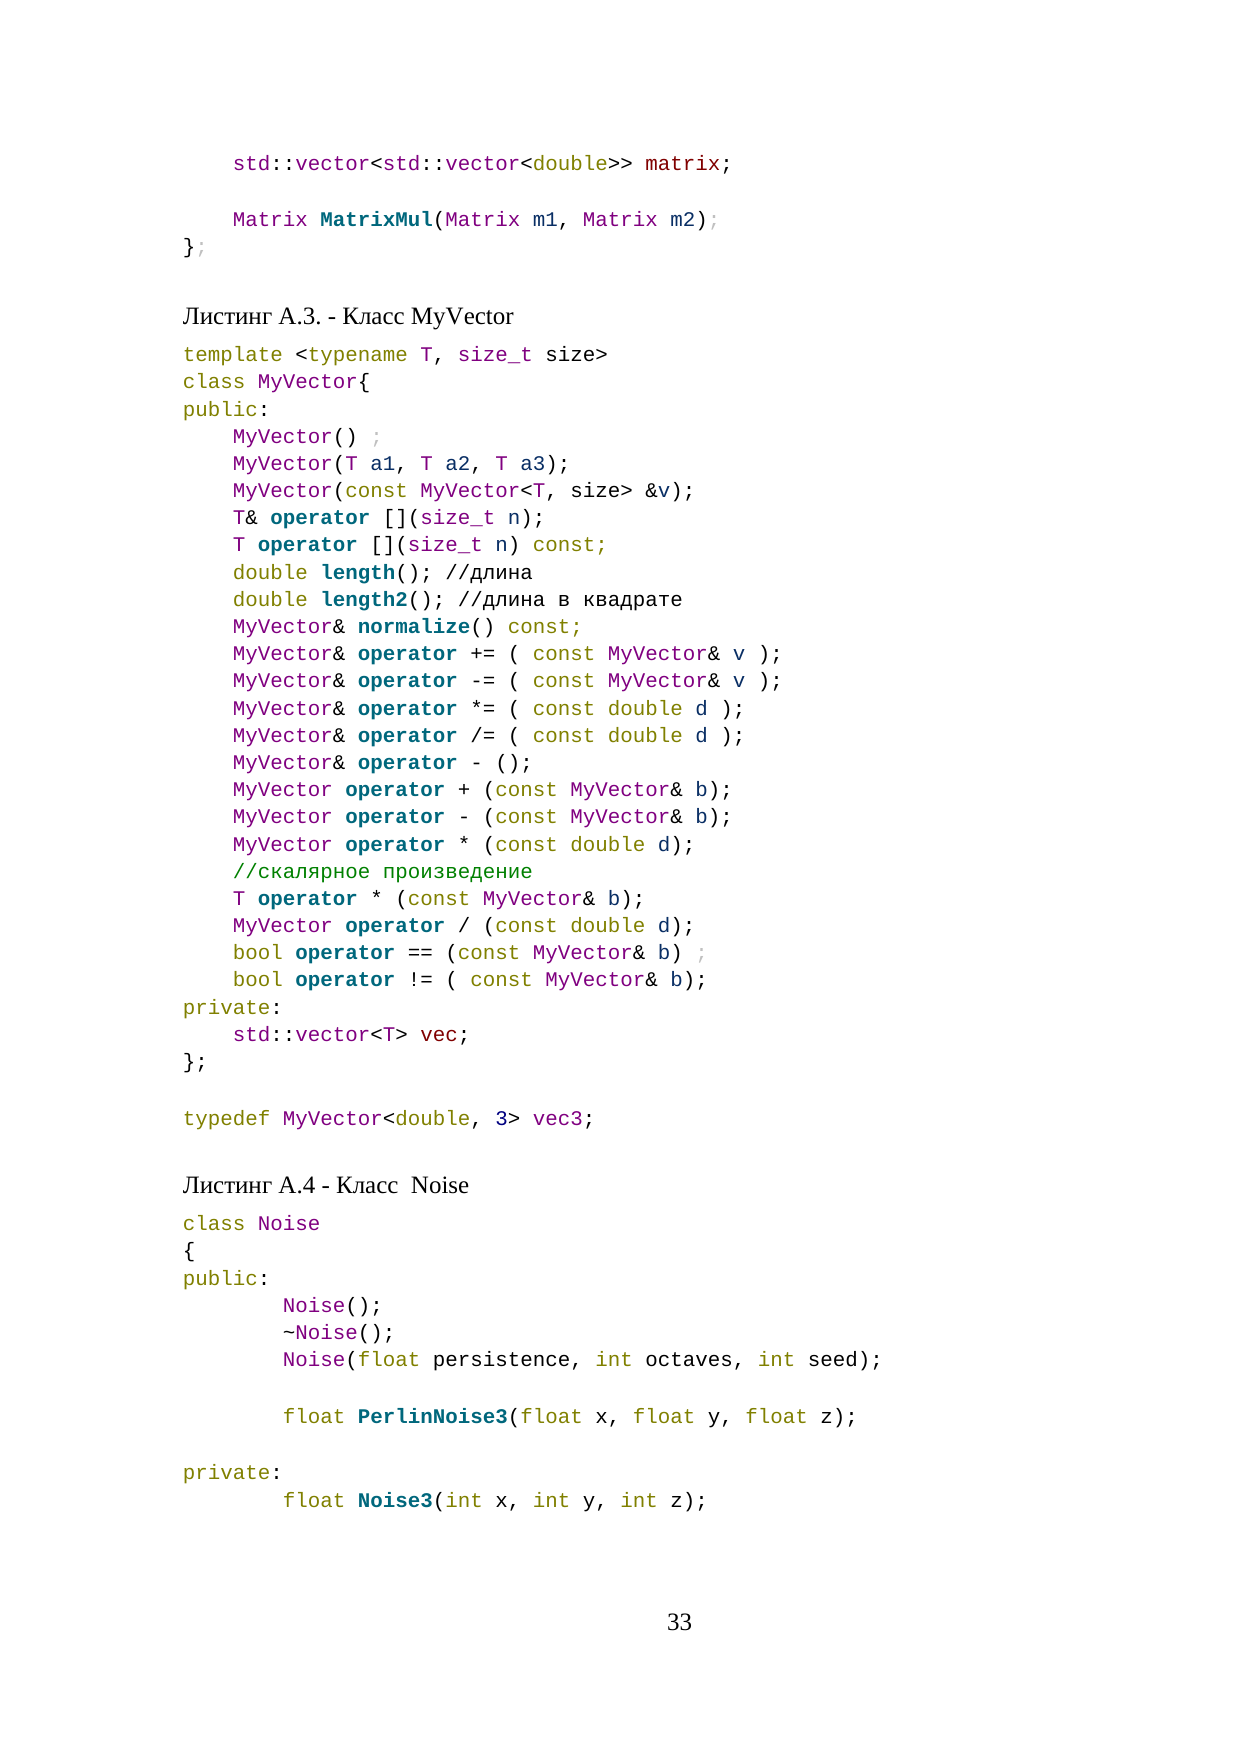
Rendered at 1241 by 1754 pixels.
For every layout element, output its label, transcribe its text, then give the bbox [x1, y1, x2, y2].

table_cell std::vector<std::vector<double>> matrix; Matrix MatrixMul(Matrix m1, Matrix m2); }; [177, 147, 1152, 295]
table_cell Листинг А.4 - Класс Noise class Noise { public: Noise(); ~Noise(); Noise(float persistence, int octaves, int seed); float PerlinNoise3(float x, float y, float z); private: float Noise3(int x, int y, int z); [177, 1164, 1152, 1548]
table_cell Листинг А.3. - Класс MyVector template <typename T, size_t size> class MyVector{ public: MyVector() ; MyVector(T a1, T a2, T a3); MyVector(const MyVector<T, size> &v); T& operator [](size_t n); T operator [](size_t n) const; double length(); //длина double length2(); //длина в квадрате MyVector& normalize() const; MyVector& operator += ( const MyVector& v ); MyVector& operator -= ( const MyVector& v ); MyVector& operator *= ( const double d ); MyVector& operator /= ( const double d ); MyVector& operator - (); MyVector operator + (const MyVector& b); MyVector operator - (const MyVector& b); MyVector operator * (const double d); //скалярное произведение T operator * (const MyVector& b); MyVector operator / (const double d); bool operator == (const MyVector& b) ; bool operator != ( const MyVector& b); private: std::vector<T> vec; }; typedef MyVector<double, 3> vec3; [177, 295, 1152, 1164]
